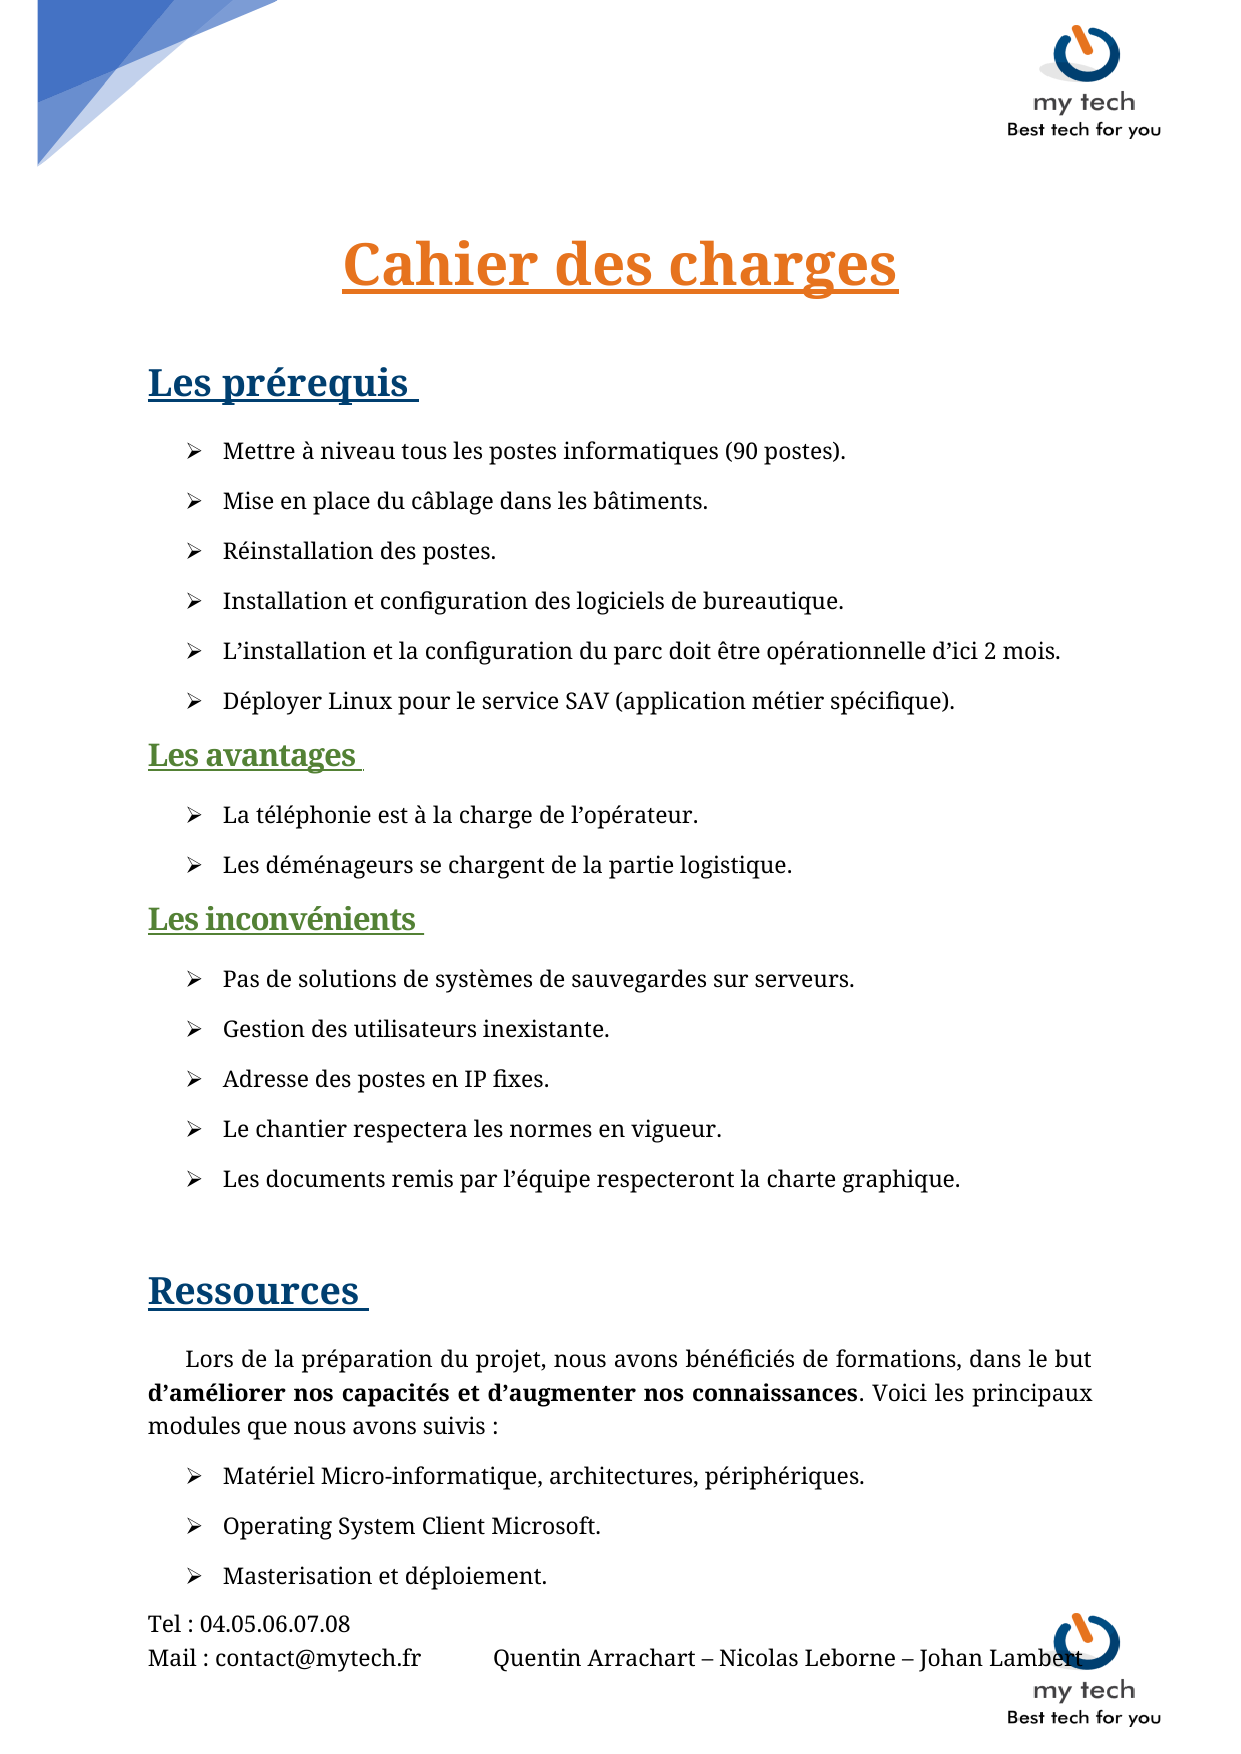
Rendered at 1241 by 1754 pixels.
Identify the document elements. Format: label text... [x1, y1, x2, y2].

list Mise en place du câblage dans les bâtiments. [185, 483, 1093, 516]
list Gestion des utilisateurs inexistante. [185, 1011, 1093, 1044]
text Les avantages [148, 733, 1093, 775]
list Le chantier respectera les normes en vigueur. [185, 1111, 1093, 1144]
list Operating System Client Microsoft. [185, 1508, 1093, 1541]
list Déployer Linux pour le service SAV (application métier spécifique). [185, 683, 1093, 716]
subtitle Cahier des charges [148, 223, 1093, 302]
list Les déménageurs se chargent de la partie logistique. [185, 847, 1093, 880]
list Installation et configuration des logiciels de bureautique. [185, 583, 1093, 616]
list Pas de solutions de systèmes de sauvegardes sur serveurs. [185, 961, 1093, 994]
list L’installation et la configuration du parc doit être opérationnelle d’ici 2 mois. [185, 633, 1093, 666]
list Adresse des postes en IP fixes. [185, 1061, 1093, 1094]
list Réinstallation des postes. [185, 533, 1093, 566]
list Masterisation et déploiement. [185, 1558, 1093, 1591]
list Mettre à niveau tous les postes informatiques (90 postes). [185, 433, 1093, 466]
subtitle Les prérequis [148, 356, 1093, 407]
list Matériel Micro-informatique, architectures, périphériques. [185, 1458, 1093, 1491]
list La téléphonie est à la charge de l’opérateur. [185, 797, 1093, 830]
list Les documents remis par l’équipe respecteront la charte graphique. [185, 1161, 1093, 1194]
text Les inconvénients [148, 897, 1093, 939]
text Lors de la préparation du projet, nous avons bénéficiés de formations, dans le but d’améliorer nos capacités et d’augmenter nos connaissances. Voici les principaux modules que nous avons suivis : [148, 1341, 1093, 1441]
subtitle Ressources [148, 1265, 1093, 1316]
